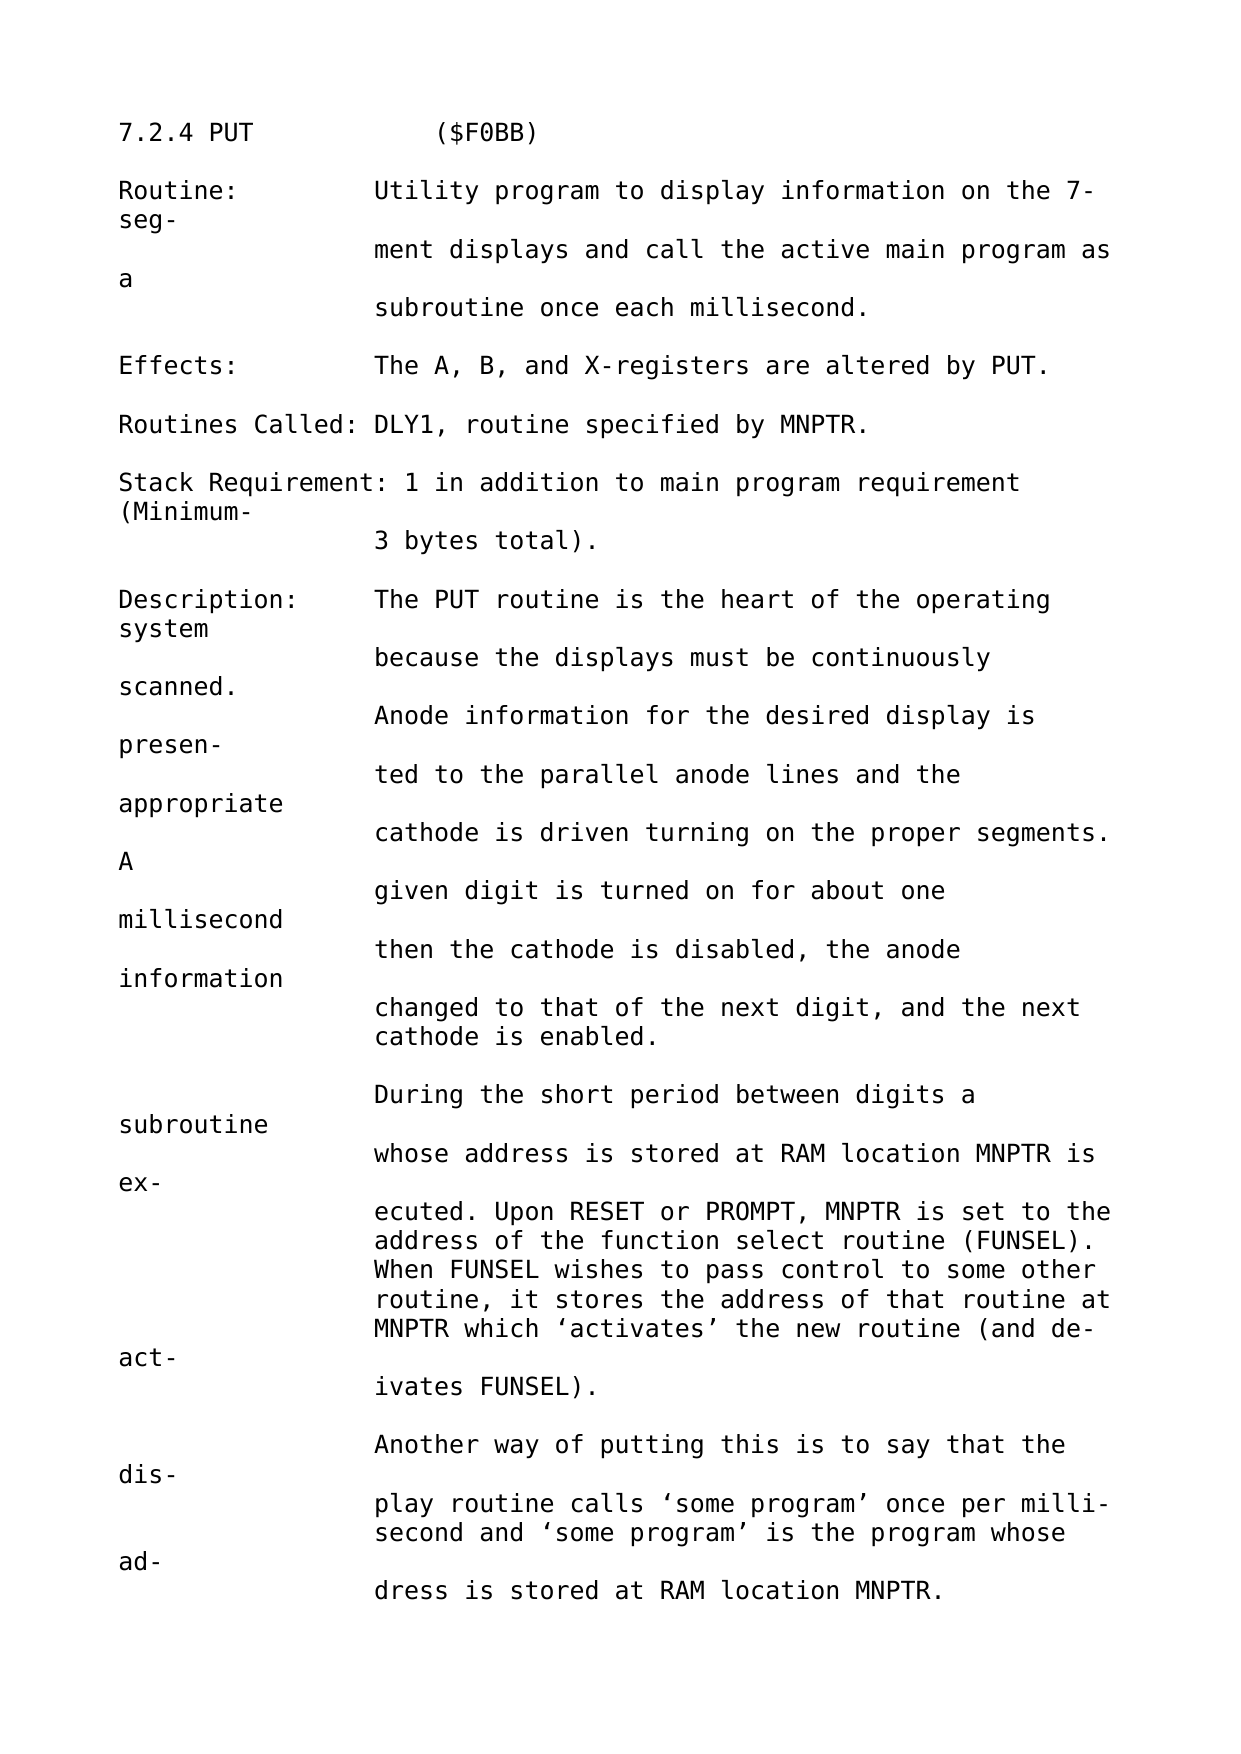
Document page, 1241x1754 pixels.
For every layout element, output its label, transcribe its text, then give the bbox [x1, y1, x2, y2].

text then the cathode is disabled, the anode information [118, 935, 1122, 993]
text Anode information for the desired display is presen- [118, 701, 1122, 760]
text given digit is turned on for about one millisecond [118, 876, 1122, 935]
text address of the function select routine (FUNSEL). [118, 1226, 1122, 1256]
text dress is stored at RAM location MNPTR. [118, 1576, 1122, 1606]
text Description: The PUT routine is the heart of the operating system [118, 585, 1122, 643]
text routine, it stores the address of that routine at [118, 1285, 1122, 1314]
text ecuted. Upon RESET or PROMPT, MNPTR is set to the [118, 1197, 1122, 1226]
text ted to the parallel anode lines and the appropriate [118, 760, 1122, 818]
text 7.2.4 PUT ($F0BB) [118, 118, 1122, 147]
text During the short period between digits a subroutine [118, 1081, 1122, 1139]
text Another way of putting this is to say that the dis- [118, 1431, 1122, 1489]
text When FUNSEL wishes to pass control to some other [118, 1256, 1122, 1285]
text ment displays and call the active main program as a [118, 235, 1122, 293]
text whose address is stored at RAM location MNPTR is ex- [118, 1139, 1122, 1197]
text Routines Called: DLY1, routine specified by MNPTR. [118, 410, 1122, 439]
text Routine: Utility program to display information on the 7-seg- [118, 176, 1122, 235]
text because the displays must be continuously scanned. [118, 643, 1122, 701]
text Stack Requirement: 1 in addition to main program requirement (Minimum- [118, 468, 1122, 526]
text second and ‘some program’ is the program whose ad- [118, 1518, 1122, 1576]
text 3 bytes total). [118, 526, 1122, 556]
text play routine calls ‘some program’ once per milli- [118, 1489, 1122, 1518]
text ivates FUNSEL). [118, 1372, 1122, 1401]
text changed to that of the next digit, and the next [118, 993, 1122, 1022]
text Effects: The A, B, and X-registers are altered by PUT. [118, 351, 1122, 381]
text MNPTR which ‘activates’ the new routine (and de-act- [118, 1314, 1122, 1372]
text subroutine once each millisecond. [118, 293, 1122, 322]
text cathode is enabled. [118, 1022, 1122, 1051]
text cathode is driven turning on the proper segments. A [118, 818, 1122, 876]
